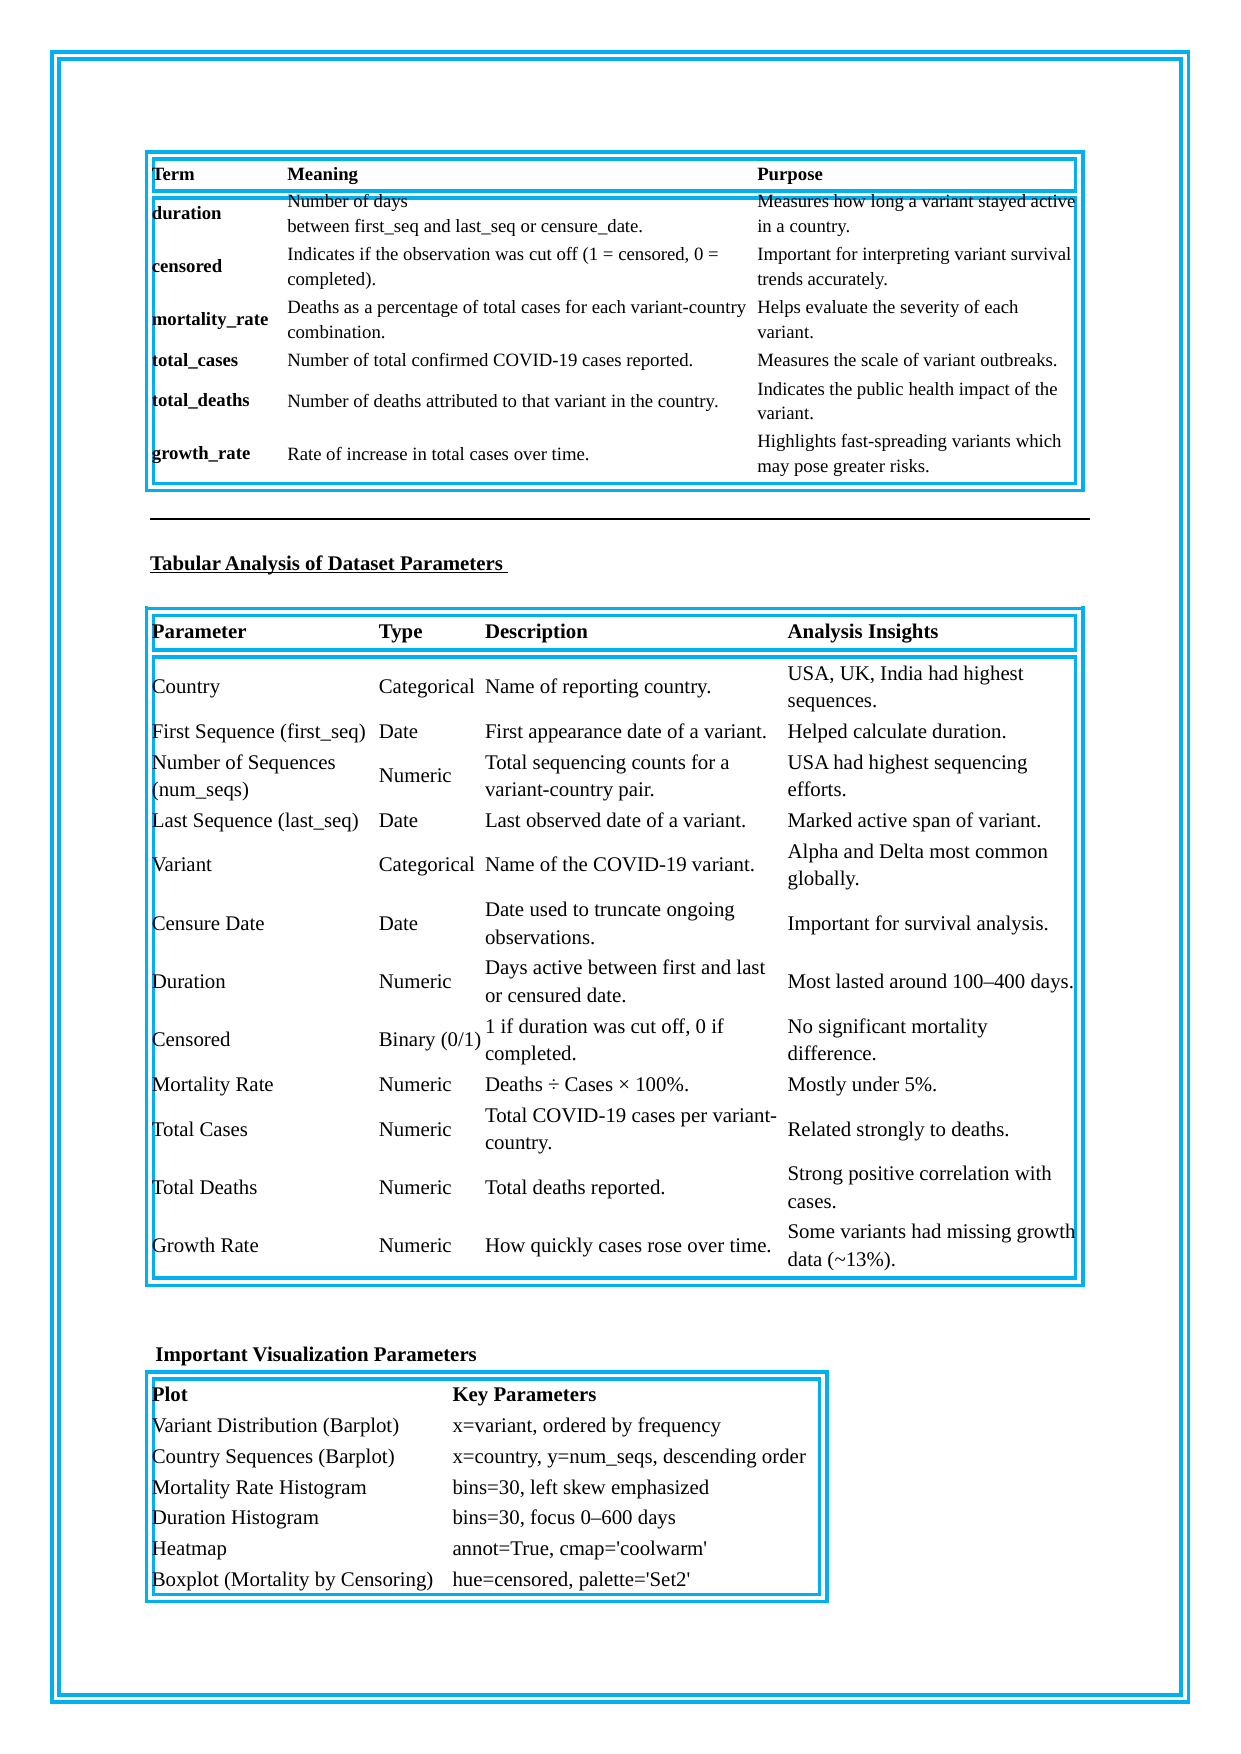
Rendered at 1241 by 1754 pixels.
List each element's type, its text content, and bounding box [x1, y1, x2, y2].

table_cell Numeric [377, 748, 483, 806]
table_cell Marked active span of variant. [786, 806, 1074, 837]
table_cell Related strongly to deaths. [786, 1101, 1074, 1159]
table_cell Date [377, 895, 483, 954]
table_cell Duration [155, 954, 377, 1012]
table_cell annot=True, cmap='coolwarm' [451, 1535, 818, 1565]
table_cell Deaths ÷ Cases × 100%. [483, 1070, 786, 1101]
table_cell Name of reporting country. [483, 659, 786, 717]
table_cell Total COVID-19 cases per variant-country. [483, 1101, 786, 1159]
table_cell bins=30, focus 0–600 days [451, 1504, 818, 1534]
table_header Description [483, 617, 786, 648]
table_cell duration [150, 189, 285, 242]
table_cell hue=censored, palette='Set2' [451, 1565, 818, 1592]
table_cell Numeric [377, 1070, 483, 1101]
table_cell Duration Histogram [155, 1504, 451, 1534]
table_cell How quickly cases rose over time. [483, 1218, 786, 1276]
table_cell growth_rate [155, 429, 285, 481]
table_cell Important for survival analysis. [786, 895, 1074, 954]
table_cell Numeric [377, 1160, 483, 1218]
table_cell Strong positive correlation with cases. [786, 1160, 1074, 1218]
text Important Visualization Parameters [150, 1342, 1090, 1366]
table_cell Important for interpreting variant survival trends accurately. [755, 242, 1074, 294]
table_cell Indicates if the observation was cut off (1 = censored, 0 = completed). [285, 242, 755, 294]
table_header Purpose [755, 154, 1079, 189]
table_cell Mortality Rate [155, 1070, 377, 1101]
table_cell USA had highest sequencing efforts. [786, 748, 1074, 806]
table_cell Last Sequence (last_seq) [155, 806, 377, 837]
table_cell Alpha and Delta most common globally. [786, 837, 1074, 895]
table_cell x=country, y=num_seqs, descending order [451, 1442, 818, 1473]
table_cell Some variants had missing growth data (~13%). [786, 1218, 1074, 1276]
table_cell Numeric [377, 1218, 483, 1276]
table_cell Binary (0/1) [377, 1012, 483, 1070]
table_cell Boxplot (Mortality by Censoring) [155, 1565, 451, 1592]
table_header Type [377, 617, 483, 648]
table_cell Rate of increase in total cases over time. [285, 429, 755, 481]
table_cell Country Sequences (Barplot) [155, 1442, 451, 1473]
table_cell Mortality Rate Histogram [155, 1473, 451, 1504]
table_cell Censure Date [155, 895, 377, 954]
table_header Analysis Insights [786, 610, 1079, 648]
table_cell Numeric [377, 954, 483, 1012]
table_header Plot [150, 1374, 451, 1412]
table_cell No significant mortality difference. [786, 1012, 1074, 1070]
table_cell Heatmap [155, 1535, 451, 1565]
table_cell Date [377, 806, 483, 837]
table_cell total_cases [155, 347, 285, 376]
table_cell Helped calculate duration. [786, 717, 1074, 748]
table_cell Measures how long a variant stayed active in a country. [755, 189, 1079, 242]
table_cell Mostly under 5%. [786, 1070, 1074, 1101]
table_cell Date used to truncate ongoing observations. [483, 895, 786, 954]
table_cell censored [155, 242, 285, 294]
table_cell Date [377, 717, 483, 748]
table_cell mortality_rate [155, 294, 285, 347]
table_cell Growth Rate [155, 1218, 377, 1276]
table_cell Total Deaths [155, 1160, 377, 1218]
table_cell Deaths as a percentage of total cases for each variant-country combination. [285, 294, 755, 347]
table_cell Number of total confirmed COVID-19 cases reported. [285, 347, 755, 376]
table_cell Days active between first and last or censured date. [483, 954, 786, 1012]
table_header [483, 610, 786, 614]
table_header Parameter [150, 610, 377, 648]
table_cell Indicates the public health impact of the variant. [755, 376, 1074, 429]
table_cell Number of days between first_seq and last_seq or censure_date. [285, 200, 755, 242]
table_cell Total sequencing counts for a variant-country pair. [483, 748, 786, 806]
table_header Key Parameters [451, 1374, 823, 1412]
text Tabular Analysis of Dataset Parameters [150, 551, 1090, 575]
table_cell Numeric [377, 1101, 483, 1159]
table_cell Most lasted around 100–400 days. [786, 954, 1074, 1012]
table_cell x=variant, ordered by frequency [451, 1412, 818, 1442]
table_cell Measures the scale of variant outbreaks. [755, 347, 1074, 376]
table_header Term [150, 154, 285, 189]
table_cell Variant Distribution (Barplot) [155, 1412, 451, 1442]
table_header [377, 610, 483, 614]
table_cell First appearance date of a variant. [483, 717, 786, 748]
table_cell Total Cases [155, 1101, 377, 1159]
table_cell Number of Sequences (num_seqs) [155, 748, 377, 806]
table_cell Categorical [377, 837, 483, 895]
table_cell Categorical [377, 659, 483, 717]
table_cell total_deaths [155, 376, 285, 429]
table_cell Variant [155, 837, 377, 895]
table_cell Highlights fast-spreading variants which may pose greater risks. [755, 429, 1074, 481]
table_cell Censored [155, 1012, 377, 1070]
table_header Meaning [285, 161, 755, 189]
table_cell Helps evaluate the severity of each variant. [755, 294, 1074, 347]
table_cell 1 if duration was cut off, 0 if completed. [483, 1012, 786, 1070]
table_cell Country [150, 648, 377, 717]
table_cell First Sequence (first_seq) [155, 717, 377, 748]
table_cell bins=30, left skew emphasized [451, 1473, 818, 1504]
table_cell Total deaths reported. [483, 1160, 786, 1218]
table_cell Number of deaths attributed to that variant in the country. [285, 376, 755, 429]
table_cell USA, UK, India had highest sequences. [786, 648, 1079, 717]
table_cell Last observed date of a variant. [483, 806, 786, 837]
table_cell Name of the COVID-19 variant. [483, 837, 786, 895]
